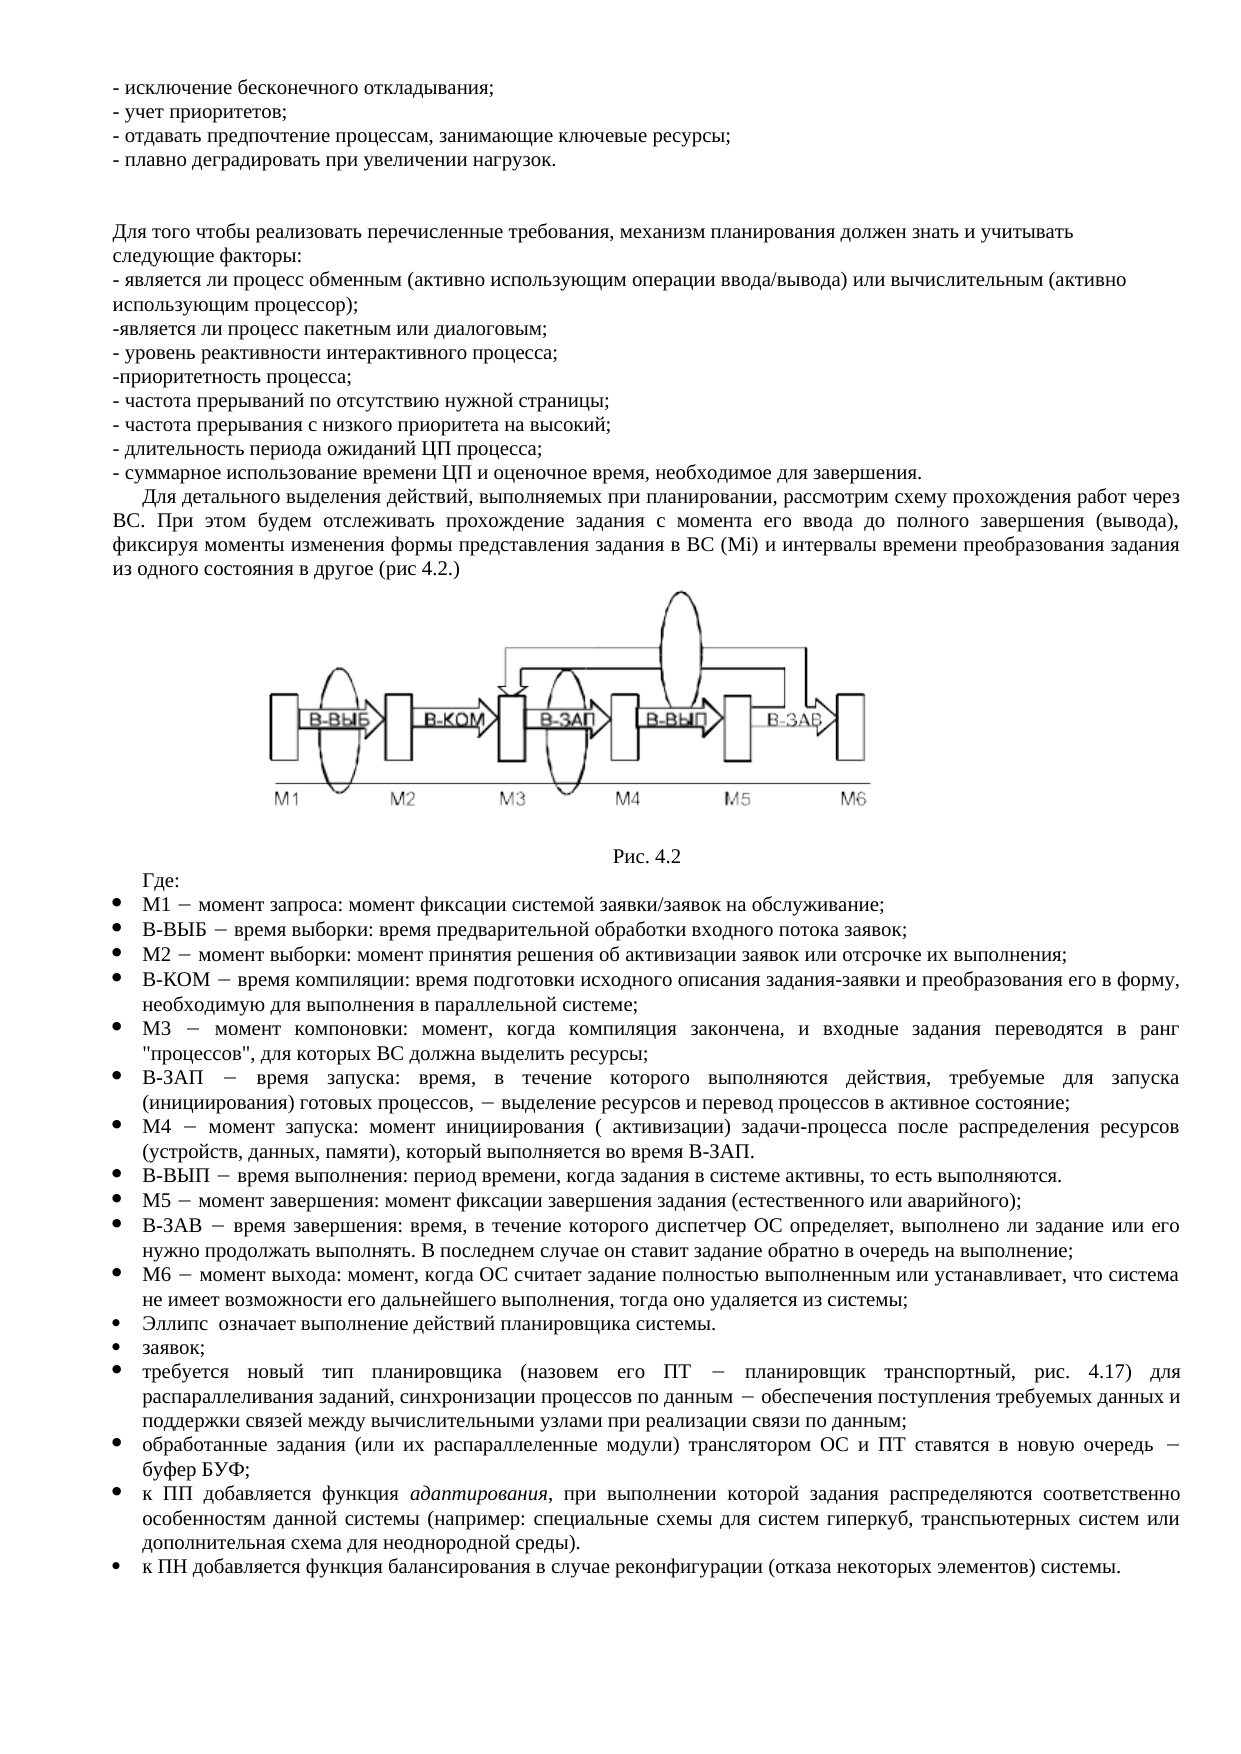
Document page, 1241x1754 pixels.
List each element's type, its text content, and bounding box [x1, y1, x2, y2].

list заявок; [112, 1335, 1181, 1359]
text -является ли процесс пакетным или диалоговым; [112, 316, 1181, 339]
text - частота прерываний по отсутствию нужной страницы; [112, 388, 1181, 412]
list В-ЗАВ  время завершения: время, в течение которого диспетчер ОС определяет, выполнено ли задание или его нужно продолжать выполнять. В последнем случае он ставит задание обратно в очередь на выполнение; [112, 1213, 1181, 1262]
text Где: [112, 868, 1181, 892]
text - является ли процесс обменным (активно использующим операции ввода/вывода) или вычислительным (активно использующим процессор); [112, 267, 1181, 316]
list М4  момент запуска: момент инициирования ( активизации) задачи-процесса после распределения ресурсов (устройств, данных, памяти), который выполняется во время В-ЗАП. [112, 1114, 1181, 1163]
list М3  момент компоновки: момент, когда компиляция закончена, и входные задания переводятся в ранг "процессов", для которых ВС должна выделить ресурсы; [112, 1016, 1181, 1065]
list М6  момент выхода: момент, когда ОС считает задание полностью выполненным или устанавливает, что система не имеет возможности его дальнейшего выполнения, тогда оно удаляется из системы; [112, 1262, 1181, 1311]
text - учет приоритетов; [112, 99, 1181, 123]
text - плавно деградировать при увеличении нагрузок. [112, 147, 1181, 171]
text Для того чтобы реализовать перечисленные требования, механизм планирования должен знать и учитывать следующие факторы: [112, 219, 1181, 267]
list В-ВЫП  время выполнения: период времени, когда задания в системе активны, то есть выполняются. [112, 1163, 1181, 1188]
list В-ЗАП  время запуска: время, в течение которого выполняются действия, требуемые для запуска (инициирования) готовых процессов,  выделение ресурсов и перевод процессов в активное состояние; [112, 1065, 1181, 1114]
list М2  момент выборки: момент принятия решения об активизации заявок или отсрочке их выполнения; [112, 942, 1181, 967]
list М5  момент завершения: момент фиксации завершения задания (естественного или аварийного); [112, 1188, 1181, 1213]
text - отдавать предпочтение процессам, занимающие ключевые ресурсы; [112, 123, 1181, 147]
text Для детального выделения действий, выполняемых при планировании, рассмотрим схему прохождения работ через ВС. При этом будем отслеживать прохождение задания с момента его ввода до полного завершения (вывода), фиксируя моменты изменения формы представления задания в ВС (Мi) и интервалы времени преобразования задания из одного состояния в другое (рис 4.2.) [112, 484, 1181, 580]
text Рис. 4.2 [112, 844, 1181, 868]
text - суммарное использование времени ЦП и оценочное время, необходимое для завершения. [112, 460, 1181, 484]
text - частота прерывания с низкого приоритета на высокий; [112, 412, 1181, 436]
list к ПП добавляется функция адаптирования, при выполнении которой задания распределяются соответственно особенностям данной системы (например: специальные схемы для систем гиперкуб, транспьютерных систем или дополнительная схема для неоднородной среды). [112, 1481, 1181, 1554]
list В-КОМ  время компиляции: время подготовки исходного описания задания-заявки и преобразования его в форму, необходимую для выполнения в параллельной системе; [112, 967, 1181, 1016]
text - длительность периода ожиданий ЦП процесса; [112, 436, 1181, 460]
text - исключение бесконечного откладывания; [112, 75, 1181, 99]
list М1  момент запроса: момент фиксации системой заявки/заявок на обслуживание; [112, 892, 1181, 917]
list требуется новый тип планировщика (назовем его ПТ  планировщик транспортный, рис. 4.17) для распараллеливания заданий, синхронизации процессов по данным  обеспечения поступления требуемых данных и поддержки связей между вычислительными узлами при реализации связи по данным; [112, 1359, 1181, 1432]
text - уровень реактивности интерактивного процесса; [112, 339, 1181, 364]
list к ПН добавляется функция балансирования в случае реконфигурации (отказа некоторых элементов) системы. [112, 1554, 1181, 1578]
text -приоритетность процесса; [112, 364, 1181, 388]
list Эллипс означает выполнение действий планировщика системы. [112, 1311, 1181, 1335]
list В-ВЫБ  время выборки: время предварительной обработки входного потока заявок; [112, 917, 1181, 942]
list обработанные задания (или их распараллеленные модули) транслятором ОС и ПТ ставятся в новую очередь  буфер БУФ; [112, 1432, 1181, 1481]
